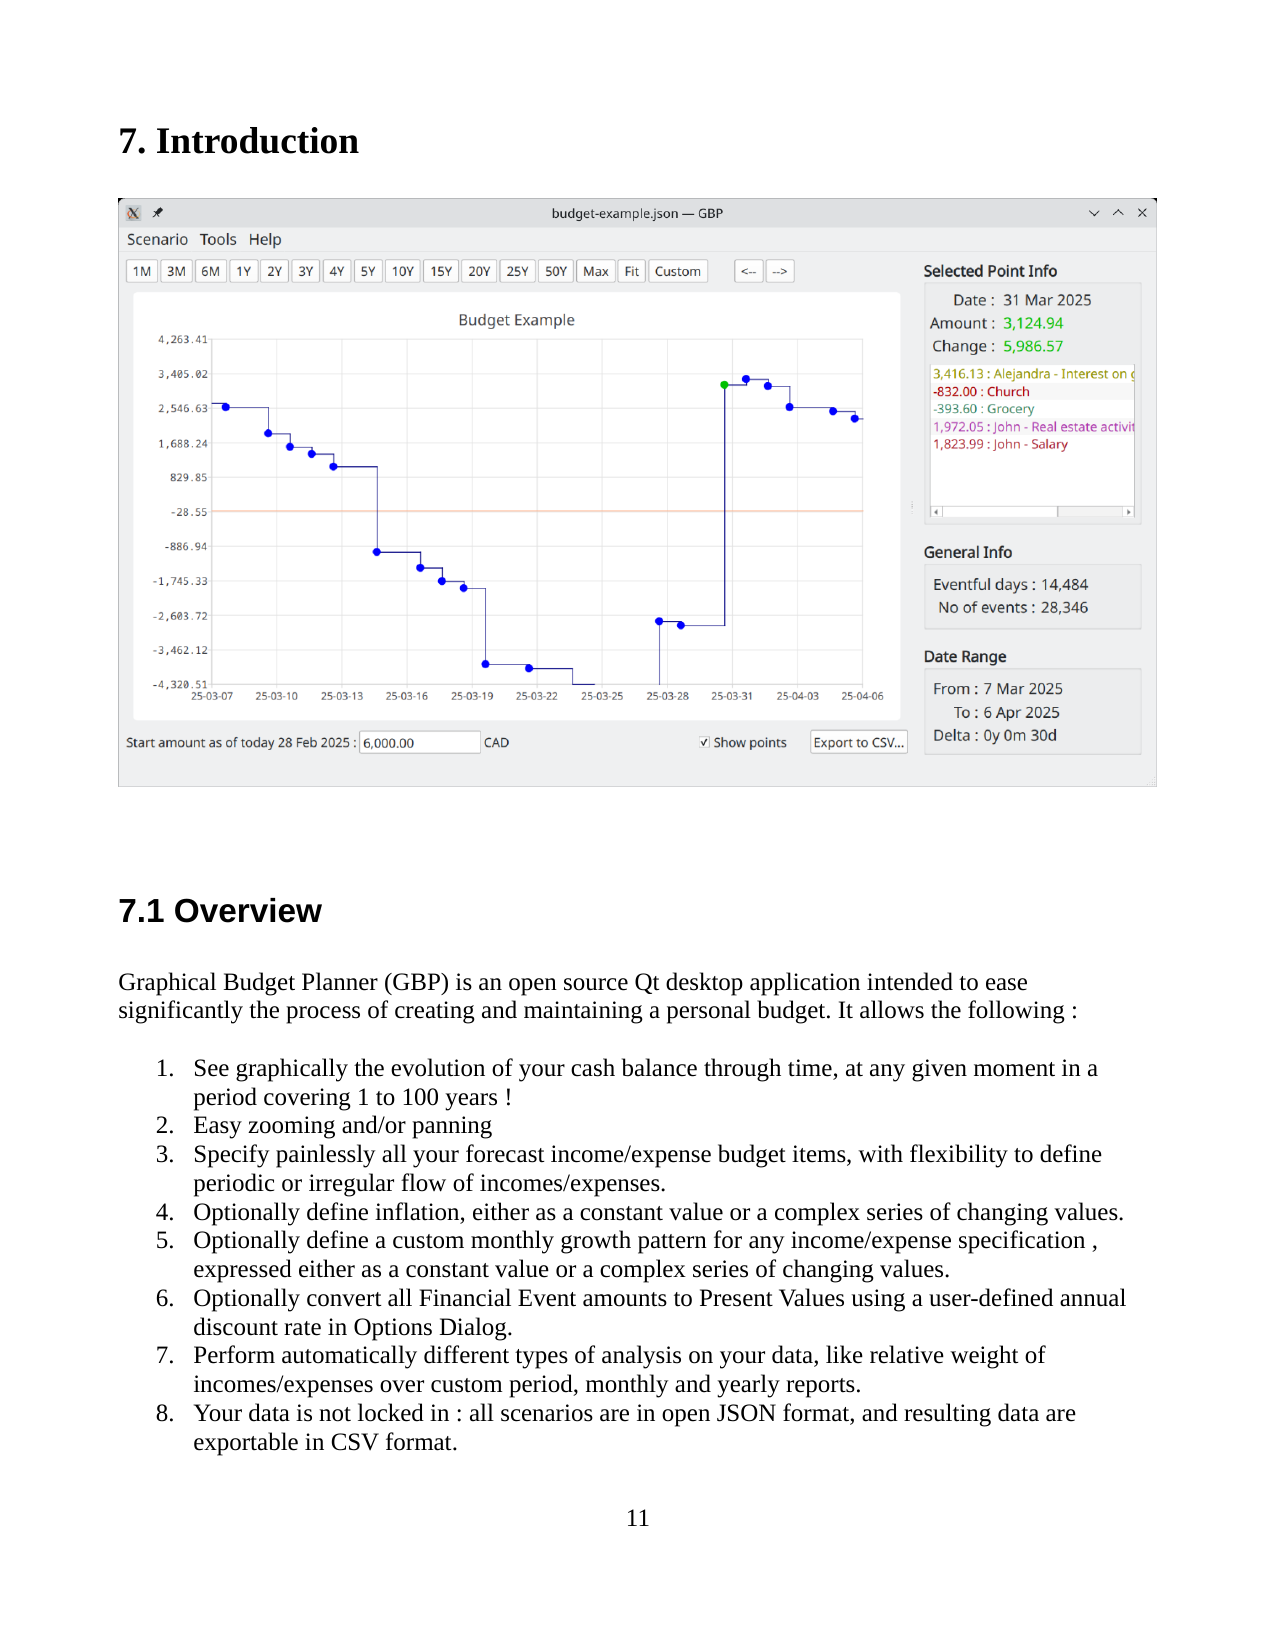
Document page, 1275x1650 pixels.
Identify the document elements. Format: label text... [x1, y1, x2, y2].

picture [118, 198, 1157, 787]
text Graphical Budget Planner (GBP) is an open source Qt desktop application intended to ease significantly the process of creating and maintaining a personal budget. It allows the following : [118, 967, 1157, 1024]
list Optionally convert all Financial Event amounts to Present Values using a user-defined annual discount rate in Options Dialog. [156, 1283, 1157, 1340]
list Easy zooming and/or panning [156, 1110, 1157, 1139]
list Optionally define a custom monthly growth pattern for any income/expense specification , expressed either as a constant value or a complex series of changing values. [156, 1225, 1157, 1283]
subtitle Introduction [118, 118, 1157, 161]
list See graphically the evolution of your cash balance through time, at any given moment in a period covering 1 to 100 years ! [156, 1053, 1157, 1110]
list Optionally define inflation, either as a constant value or a complex series of changing values. [156, 1197, 1157, 1225]
list Your data is not locked in : all scenarios are in open JSON format, and resulting data are exportable in CSV format. [156, 1398, 1157, 1455]
subtitle Overview [118, 891, 1157, 929]
list Specify painlessly all your forecast income/expense budget items, with flexibility to define periodic or irregular flow of incomes/expenses. [156, 1139, 1157, 1197]
list Perform automatically different types of analysis on your data, like relative weight of incomes/expenses over custom period, monthly and yearly reports. [156, 1340, 1157, 1398]
